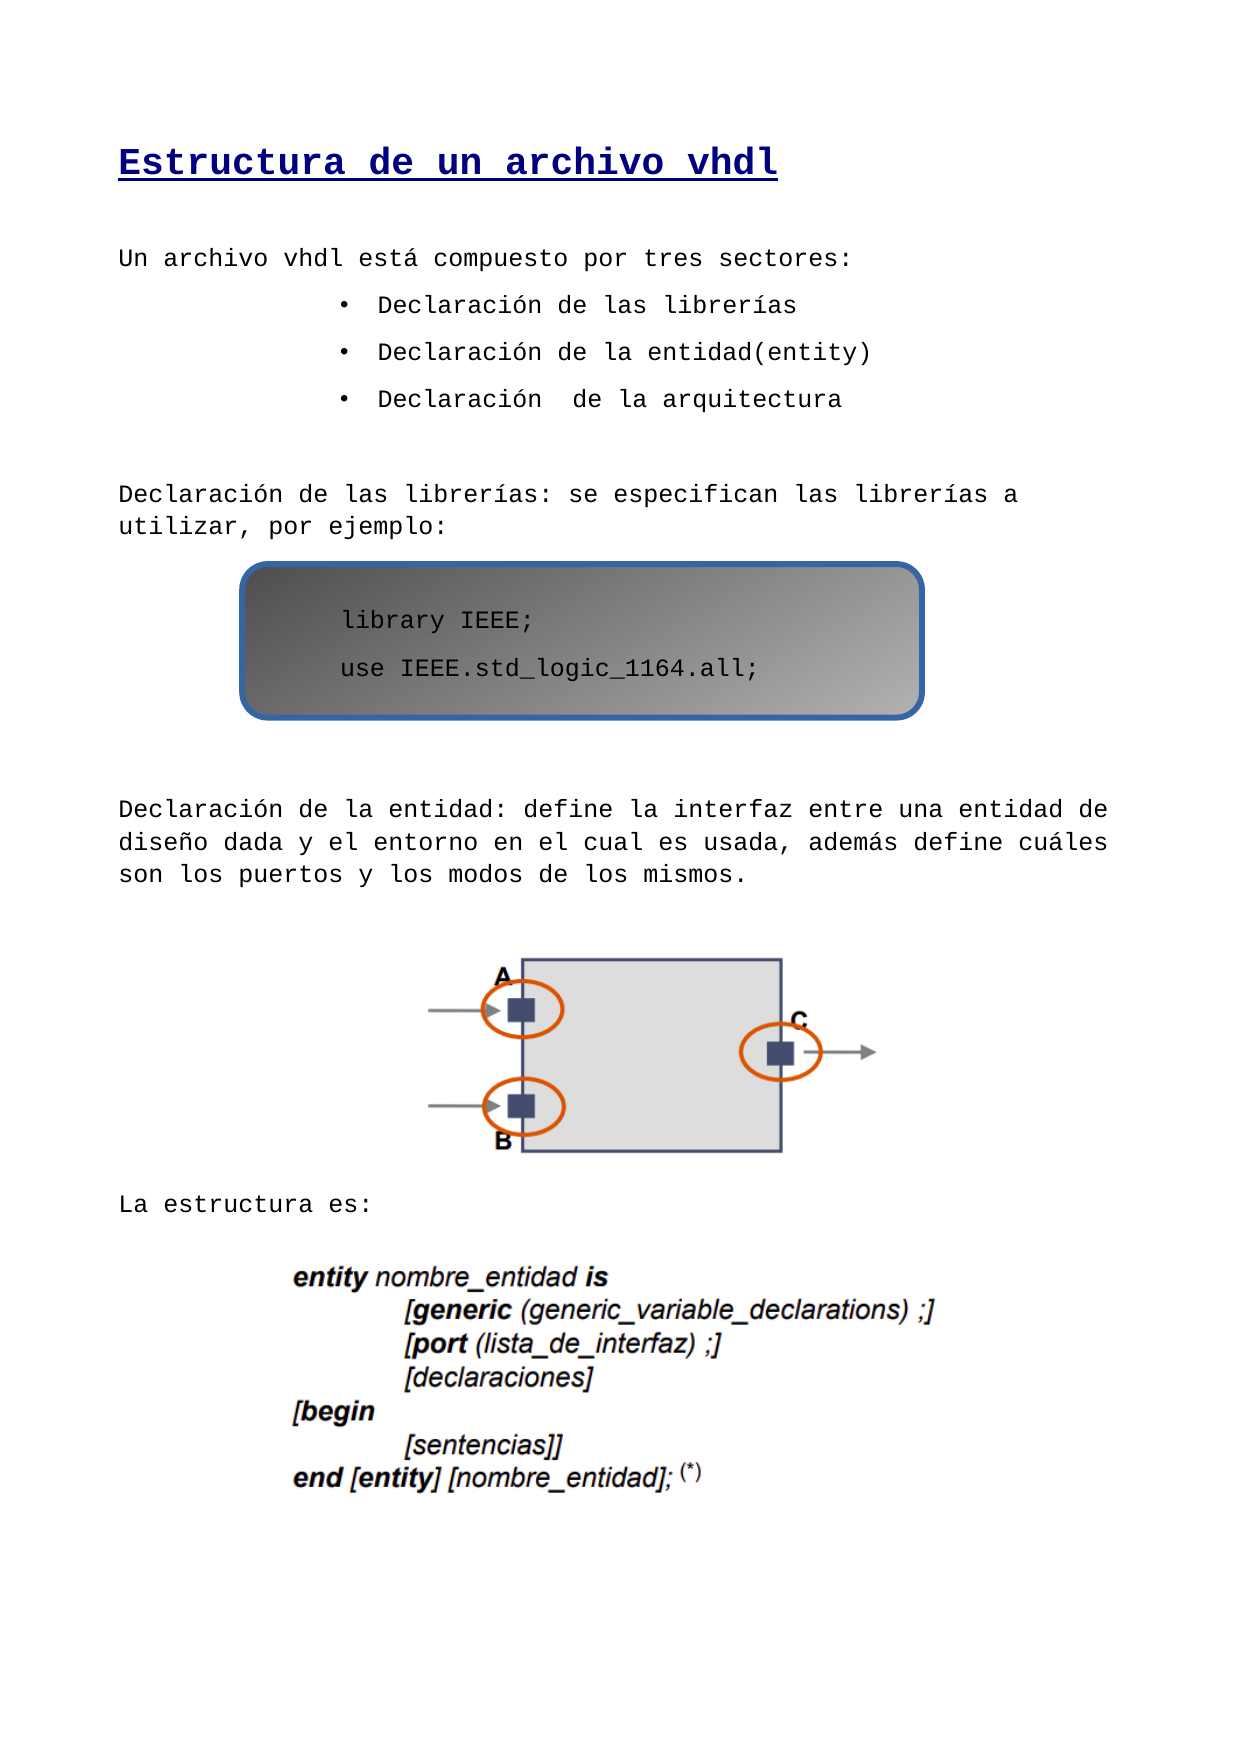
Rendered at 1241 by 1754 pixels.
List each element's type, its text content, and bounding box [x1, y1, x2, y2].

picture [391, 925, 896, 1194]
list Declaración de las librerías [340, 293, 1122, 321]
text Declaración de la entidad: define la interfaz entre una entidad de diseño dada y el entorno en el cual es usada, además define cuáles son los puertos y los modos de los mismos. [118, 797, 1122, 890]
list Declaración de la arquitectura [340, 387, 1122, 415]
text Declaración de las librerías: se especifican las librerías a utilizar, por ejemplo: [118, 481, 1122, 542]
text Un archivo vhdl está compuesto por tres sectores: [118, 246, 1122, 274]
list Declaración de la entidad(entity) [340, 340, 1122, 368]
text La estructura es: [118, 1192, 1122, 1220]
text library IEEE; [925, 608, 1122, 636]
picture [262, 1249, 962, 1508]
text use IEEE.std_logic_1164.all; [925, 655, 1122, 683]
subtitle Estructura de un archivo vhdl [118, 143, 1122, 186]
